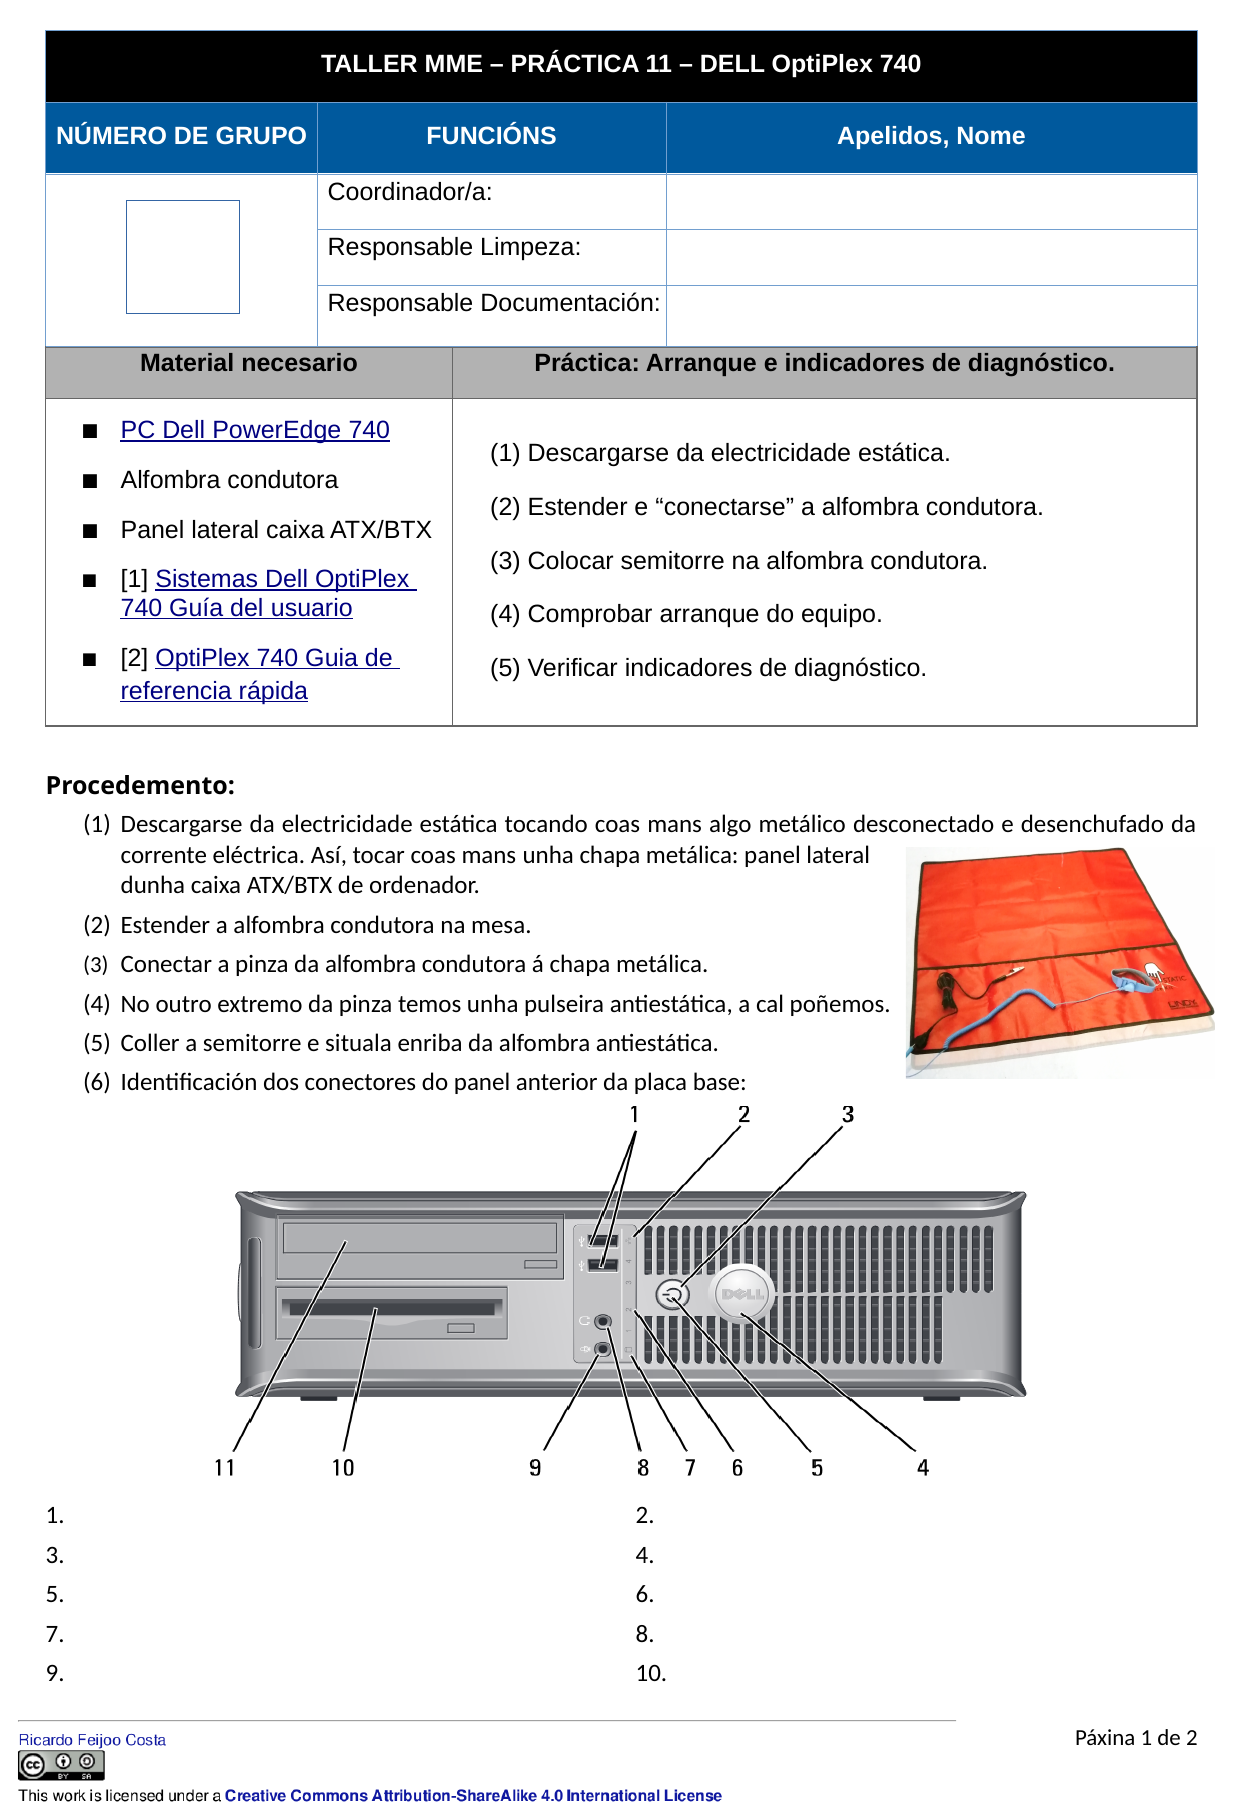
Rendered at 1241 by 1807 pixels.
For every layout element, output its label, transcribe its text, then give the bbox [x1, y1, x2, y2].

table_cell Descargarse da electricidade estática. Estender e “conectarse” a alfombra condutora. Colocar semitorre na alfombra condutora. Comprobar arranque do equipo. Verificar indicadores de diagnóstico. [453, 399, 1196, 725]
text 7. 8. [45, 1618, 1197, 1648]
table_header Práctica: Arranque e indicadores de diagnóstico. [453, 348, 1196, 398]
list Estender a alfombra condutora na mesa. [83, 909, 905, 939]
table_cell [667, 175, 1197, 229]
picture [215, 1106, 1028, 1476]
picture [905, 847, 1215, 1079]
table_cell Responsable Limpeza: [318, 230, 666, 284]
list Coller a semitorre e situala enriba da alfombra antiestática. [83, 1027, 905, 1058]
table_cell [667, 230, 1197, 284]
table_header TALLER MME – PRÁCTICA 11 – DELL OptiPlex 740 [46, 31, 1197, 102]
list Identificación dos conectores do panel anterior da placa base: [83, 1067, 1197, 1097]
table_cell FUNCIÓNS [318, 103, 666, 173]
table_cell Coordinador/a: [318, 175, 666, 229]
list dunha caixa ATX/BTX de ordenador. [83, 870, 905, 900]
list No outro extremo da pinza temos unha pulseira antiestática, a cal poñemos. [83, 988, 905, 1018]
table_cell NÚMERO DE GRUPO [46, 103, 317, 173]
picture [8, 1715, 957, 1806]
text 9. 10. [45, 1657, 1197, 1688]
table_cell [667, 286, 1197, 346]
table_header Material necesario [46, 348, 452, 398]
text 5. 6. [45, 1578, 1197, 1609]
table_cell PC Dell PowerEdge 740 Alfombra condutora Panel lateral caixa ATX/BTX [1] Sistemas Dell OptiPlex 740 Guía del usuario [2] OptiPlex 740 Guia de referencia rápida [46, 399, 452, 725]
table_cell Responsable Documentación: [318, 286, 666, 346]
text 3. 4. [45, 1539, 1197, 1569]
list Descargarse da electricidade estática tocando coas mans algo metálico desconectado e desenchufado da corrente eléctrica. Así, tocar coas mans unha chapa metálica: panel lateral [83, 809, 1197, 870]
list Conectar a pinza da alfombra condutora á chapa metálica. [83, 948, 905, 979]
table_cell Apelidos, Nome [667, 103, 1197, 173]
text 1. 2. [45, 1500, 1197, 1530]
text Procedemento: [45, 768, 1197, 802]
table_cell [46, 175, 317, 346]
